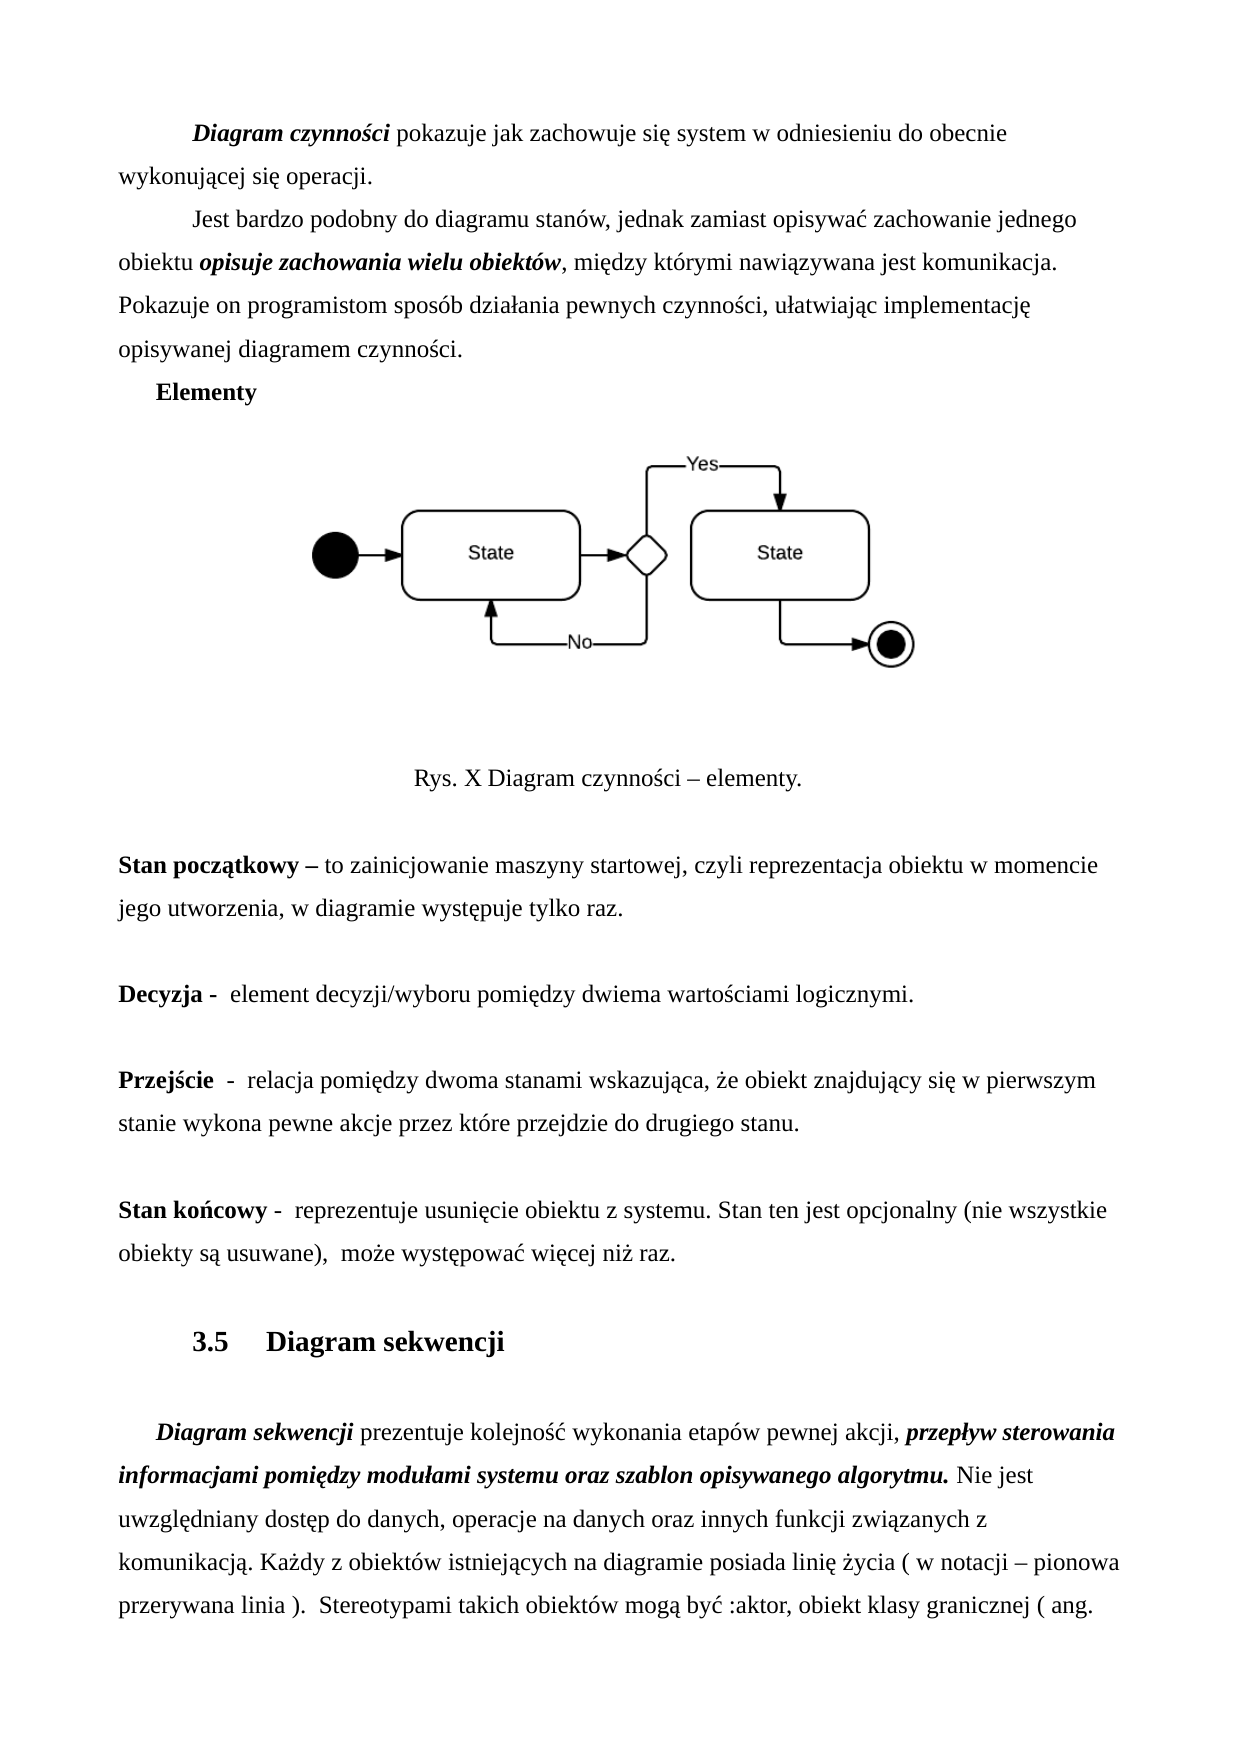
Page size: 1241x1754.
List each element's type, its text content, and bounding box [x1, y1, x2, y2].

text Decyzja - element decyzji/wyboru pomiędzy dwiema wartościami logicznymi. [118, 979, 1122, 1008]
picture [291, 445, 949, 749]
text Stan początkowy – to zainicjowanie maszyny startowej, czyli reprezentacja obiektu w momencie jego utworzenia, w diagramie występuje tylko raz. [118, 850, 1122, 922]
text Przejście - relacja pomiędzy dwoma stanami wskazująca, że obiekt znajdujący się w pierwszym stanie wykona pewne akcje przez które przejdzie do drugiego stanu. [118, 1065, 1122, 1137]
text Diagram sekwencji prezentuje kolejność wykonania etapów pewnej akcji, przepływ sterowania informacjami pomiędzy modułami systemu oraz szablon opisywanego algorytmu. Nie jest uwzględniany dostęp do danych, operacje na danych oraz innych funkcji związanych z komunikacją. Każdy z obiektów istniejących na diagramie posiada linię życia ( w notacji – pionowa przerywana linia ). Stereotypami takich obiektów mogą być :aktor, obiekt klasy granicznej ( ang. [118, 1417, 1122, 1619]
text Stan końcowy - reprezentuje usunięcie obiektu z systemu. Stan ten jest opcjonalny (nie wszystkie obiekty są usuwane), może występować więcej niż raz. [118, 1195, 1122, 1267]
text Rys. X Diagram czynności – elementy. [118, 420, 1122, 792]
text 3.5 Diagram sekwencji [118, 1324, 1122, 1358]
text Elementy [118, 377, 1122, 406]
text Diagram czynności pokazuje jak zachowuje się system w odniesieniu do obecnie wykonującej się operacji. Jest bardzo podobny do diagramu stanów, jednak zamiast opisywać zachowanie jednego obiektu opisuje zachowania wielu obiektów, między którymi nawiązywana jest komunikacja. Pokazuje on programistom sposób działania pewnych czynności, ułatwiając implementację opisywanej diagramem czynności. [118, 118, 1122, 362]
